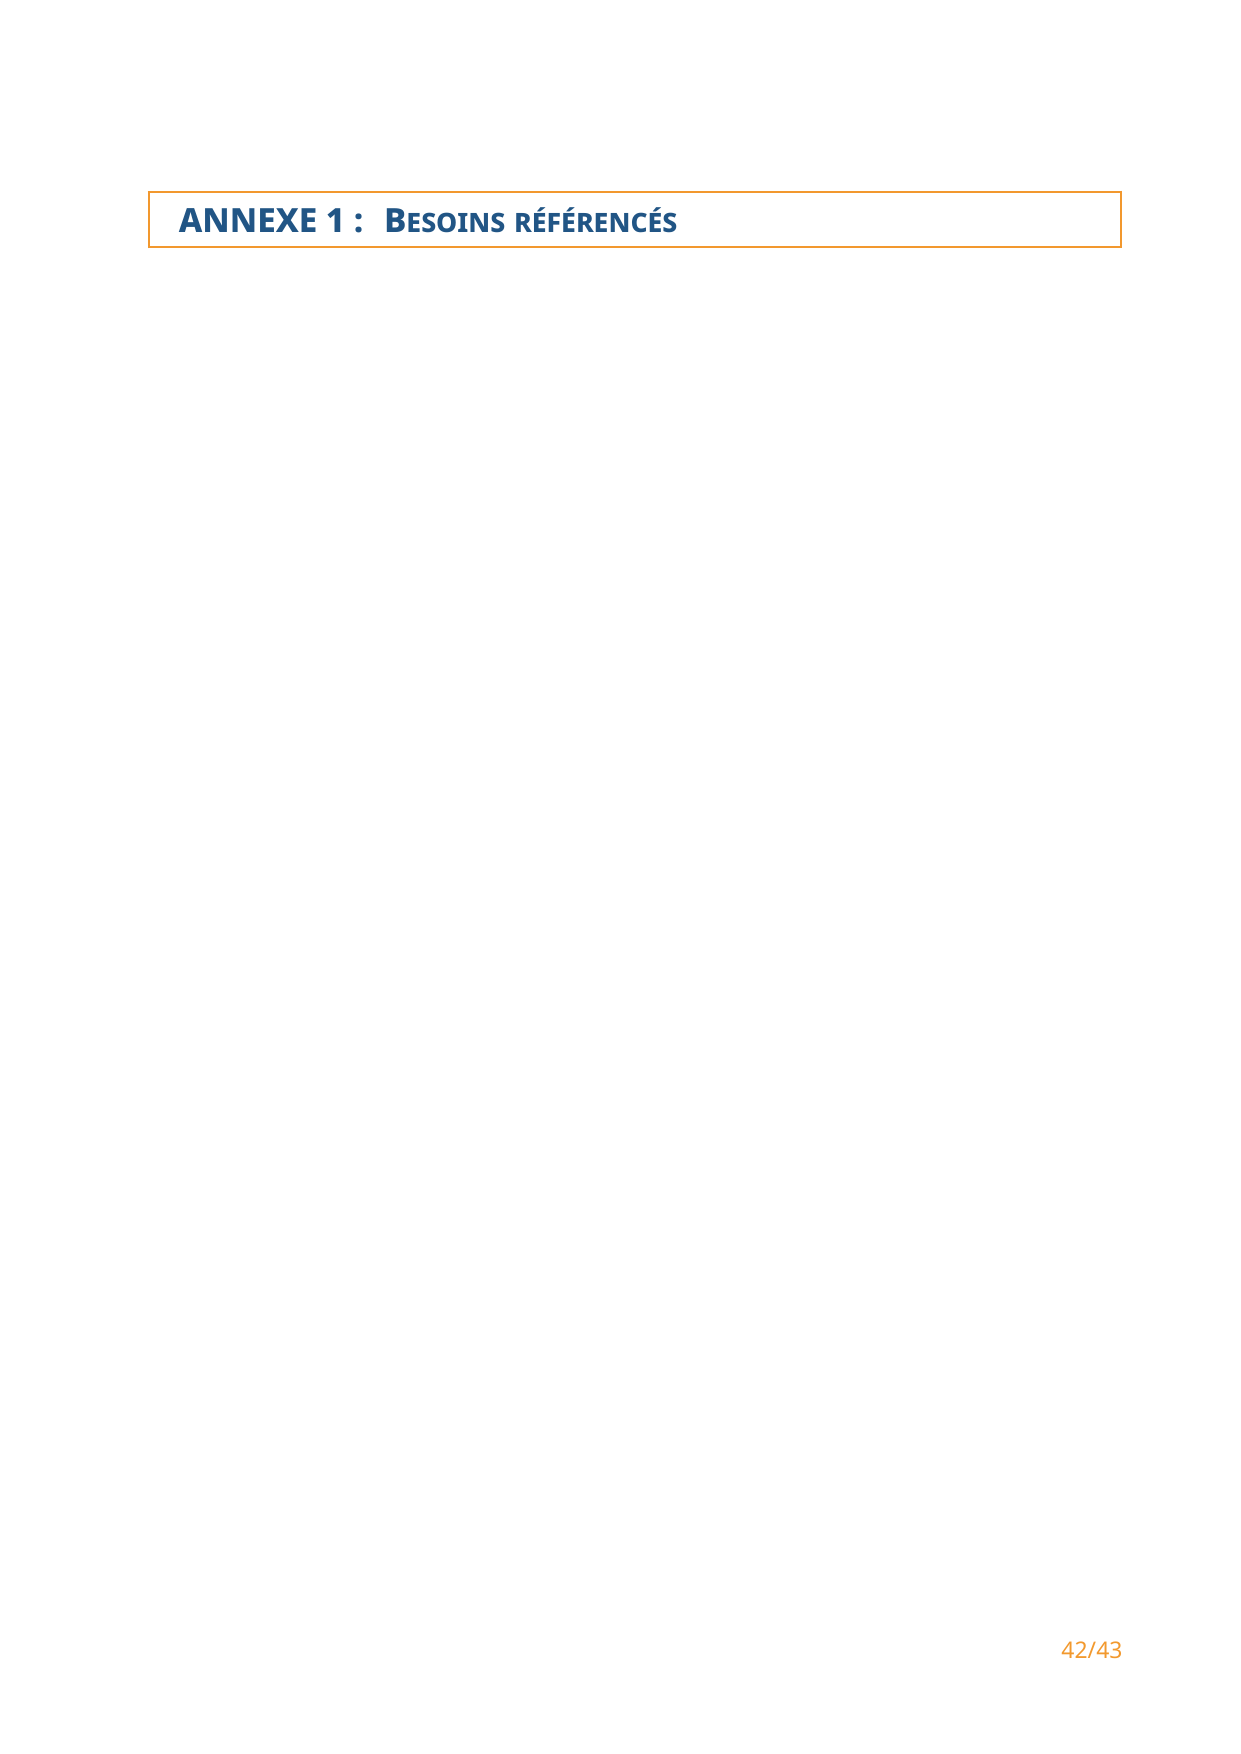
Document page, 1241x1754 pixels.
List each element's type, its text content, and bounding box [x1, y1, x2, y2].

subtitle Besoins référencés [150, 193, 1120, 246]
